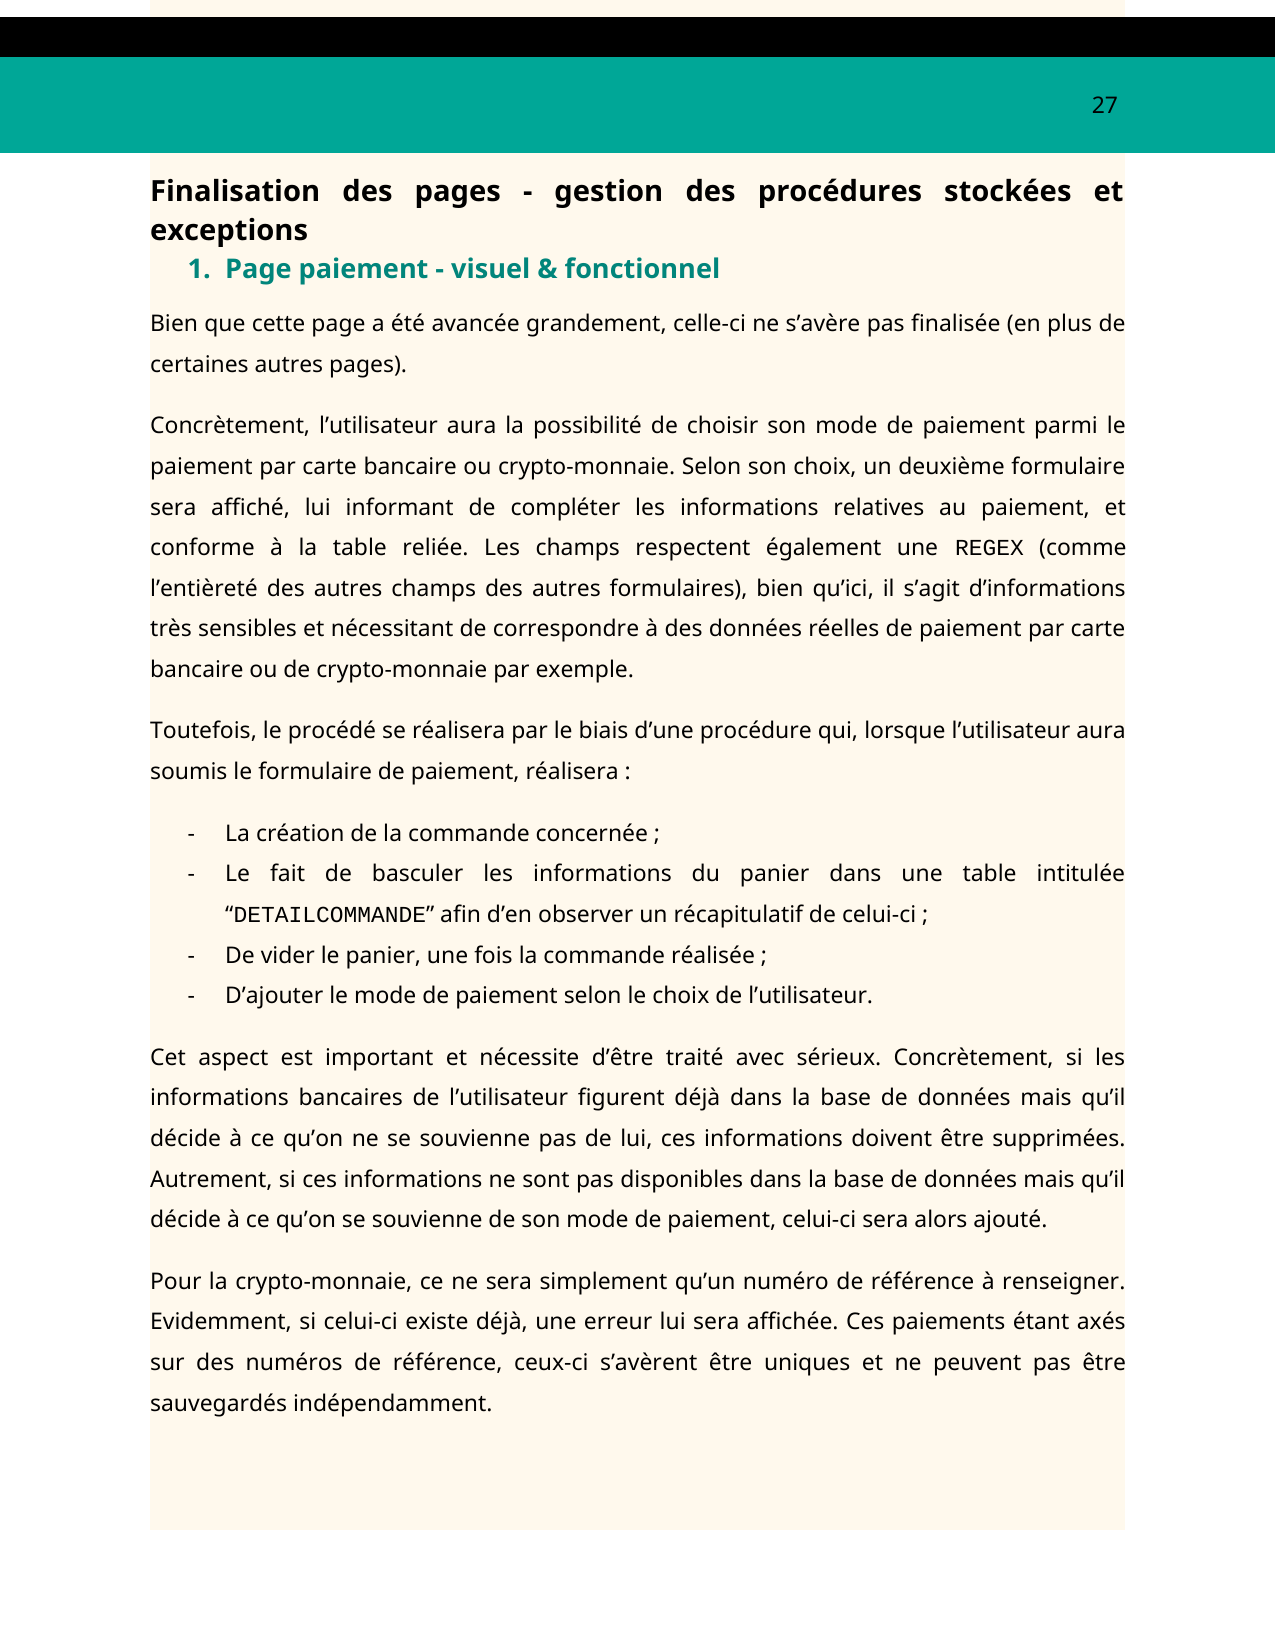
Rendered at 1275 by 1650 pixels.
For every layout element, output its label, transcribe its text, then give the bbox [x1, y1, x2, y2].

list Le fait de basculer les informations du panier dans une table intitulée “DETAILCOMMANDE” afin d’en observer un récapitulatif de celui-ci ; [187, 857, 1127, 929]
text Pour la crypto-monnaie, ce ne sera simplement qu’un numéro de référence à renseigner. Evidemment, si celui-ci existe déjà, une erreur lui sera affichée. Ces paiements étant axés sur des numéros de référence, ceux-ci s’avèrent être uniques et ne peuvent pas être sauvegardés indépendamment. [150, 1264, 1127, 1418]
text Toutefois, le procédé se réalisera par le biais d’une procédure qui, lorsque l’utilisateur aura soumis le formulaire de paiement, réalisera : [150, 714, 1127, 786]
list D’ajouter le mode de paiement selon le choix de l’utilisateur. [187, 979, 1127, 1010]
list De vider le panier, une fois la commande réalisée ; [187, 938, 1127, 970]
text Cet aspect est important et nécessite d’être traité avec sérieux. Concrètement, si les informations bancaires de l’utilisateur figurent déjà dans la base de données mais qu’il décide à ce qu’on ne se souvienne pas de lui, ces informations doivent être supprimées. Autrement, si ces informations ne sont pas disponibles dans la base de données mais qu’il décide à ce qu’on se souvienne de son mode de paiement, celui-ci sera alors ajouté. [150, 1041, 1127, 1234]
text Concrètement, l’utilisateur aura la possibilité de choisir son mode de paiement parmi le paiement par carte bancaire ou crypto-monnaie. Selon son choix, un deuxième formulaire sera affiché, lui informant de compléter les informations relatives au paiement, et conforme à la table reliée. Les champs respectent également une REGEX (comme l’entièreté des autres champs des autres formulaires), bien qu’ici, il s’agit d’informations très sensibles et nécessitant de correspondre à des données réelles de paiement par carte bancaire ou de crypto-monnaie par exemple. [150, 409, 1127, 684]
text Bien que cette page a été avancée grandement, celle-ci ne s’avère pas finalisée (en plus de certaines autres pages). [150, 307, 1127, 379]
subtitle Finalisation des pages - gestion des procédures stockées et exceptions [150, 170, 1125, 249]
list La création de la commande concernée ; [187, 817, 1127, 848]
subtitle Page paiement - visuel & fonctionnel [187, 249, 1127, 286]
